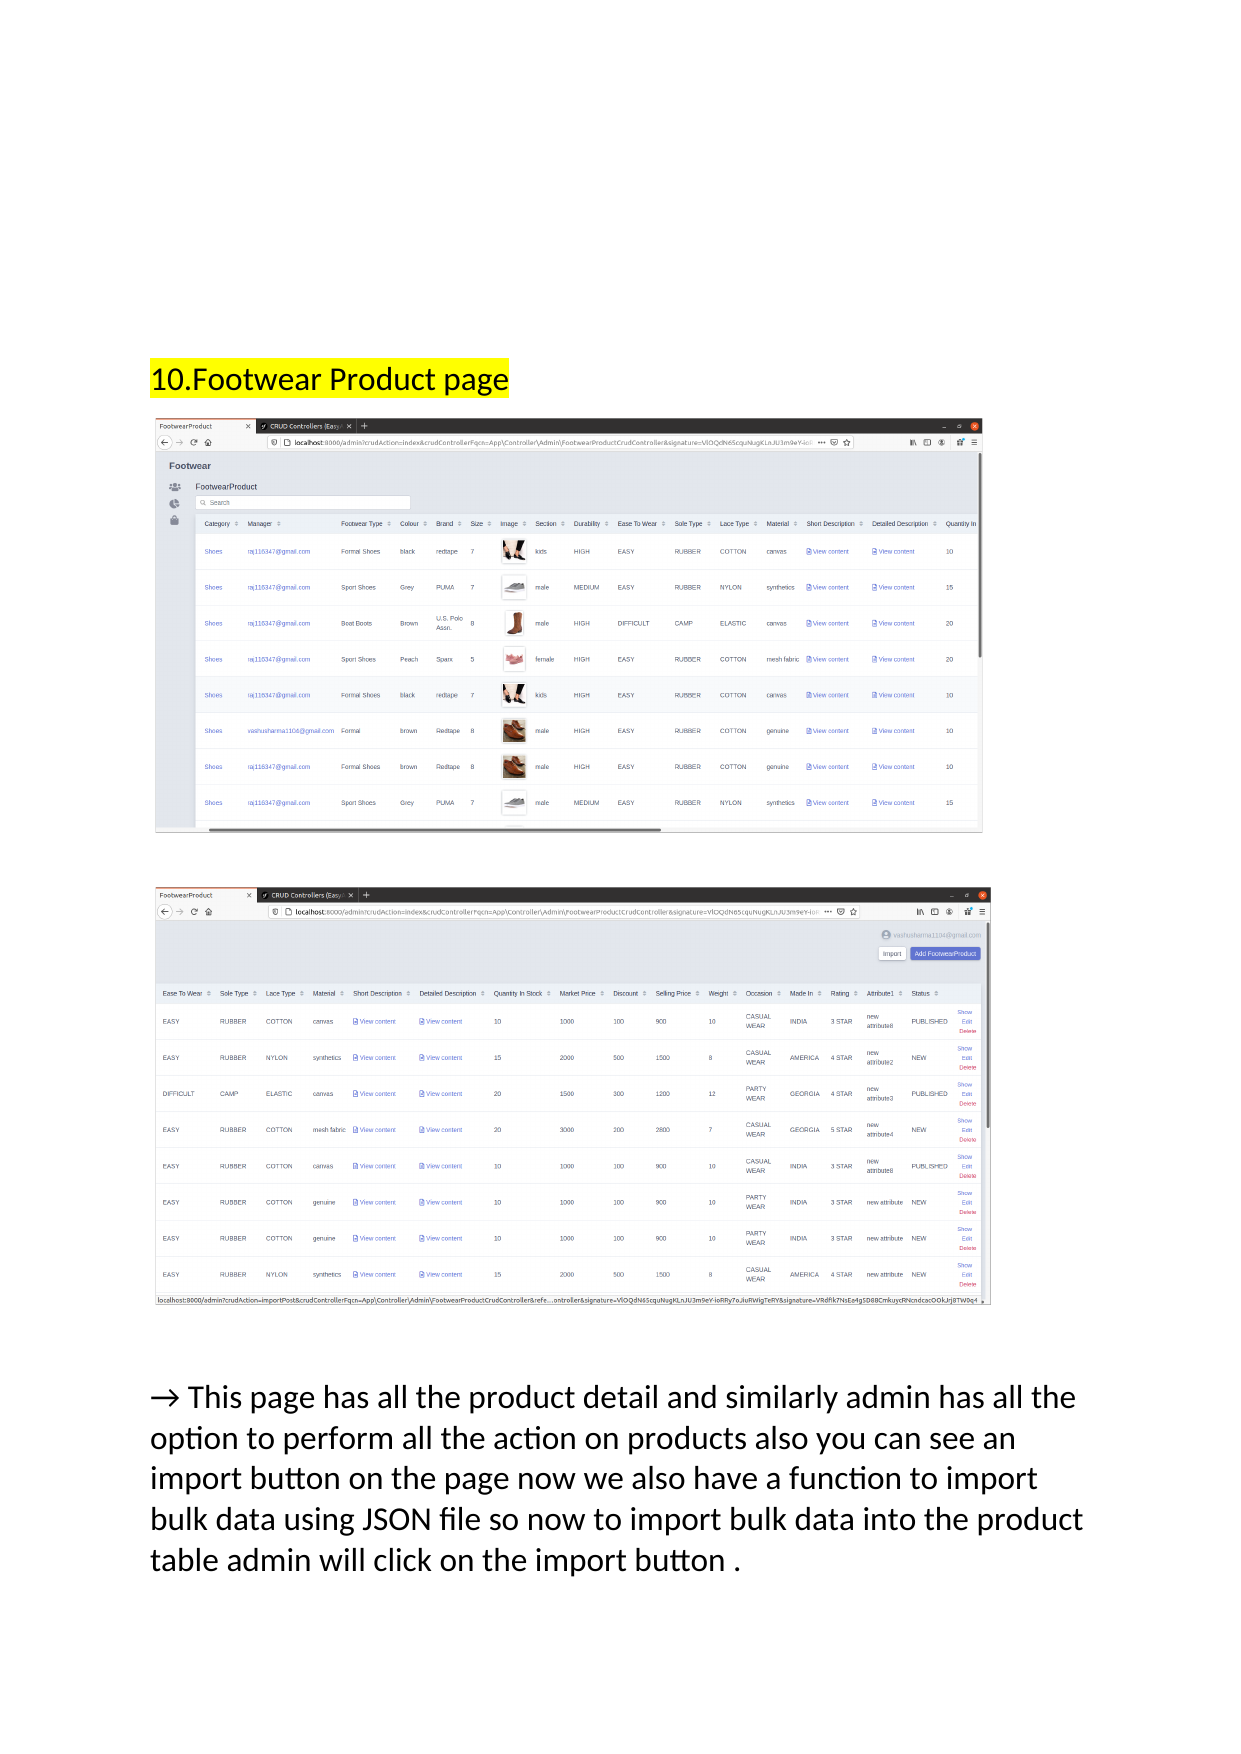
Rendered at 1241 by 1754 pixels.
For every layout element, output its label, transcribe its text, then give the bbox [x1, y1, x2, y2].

picture [155, 418, 983, 833]
picture [155, 887, 991, 1305]
list → This page has all the product detail and similarly admin has all the option to perform all the action on products also you can see an import button on the page now we also have a function to import bulk data using JSON file so now to import bulk data into the product table admin will click on the import button . [150, 1376, 1090, 1579]
list 10.Footwear Product page [150, 358, 1090, 398]
